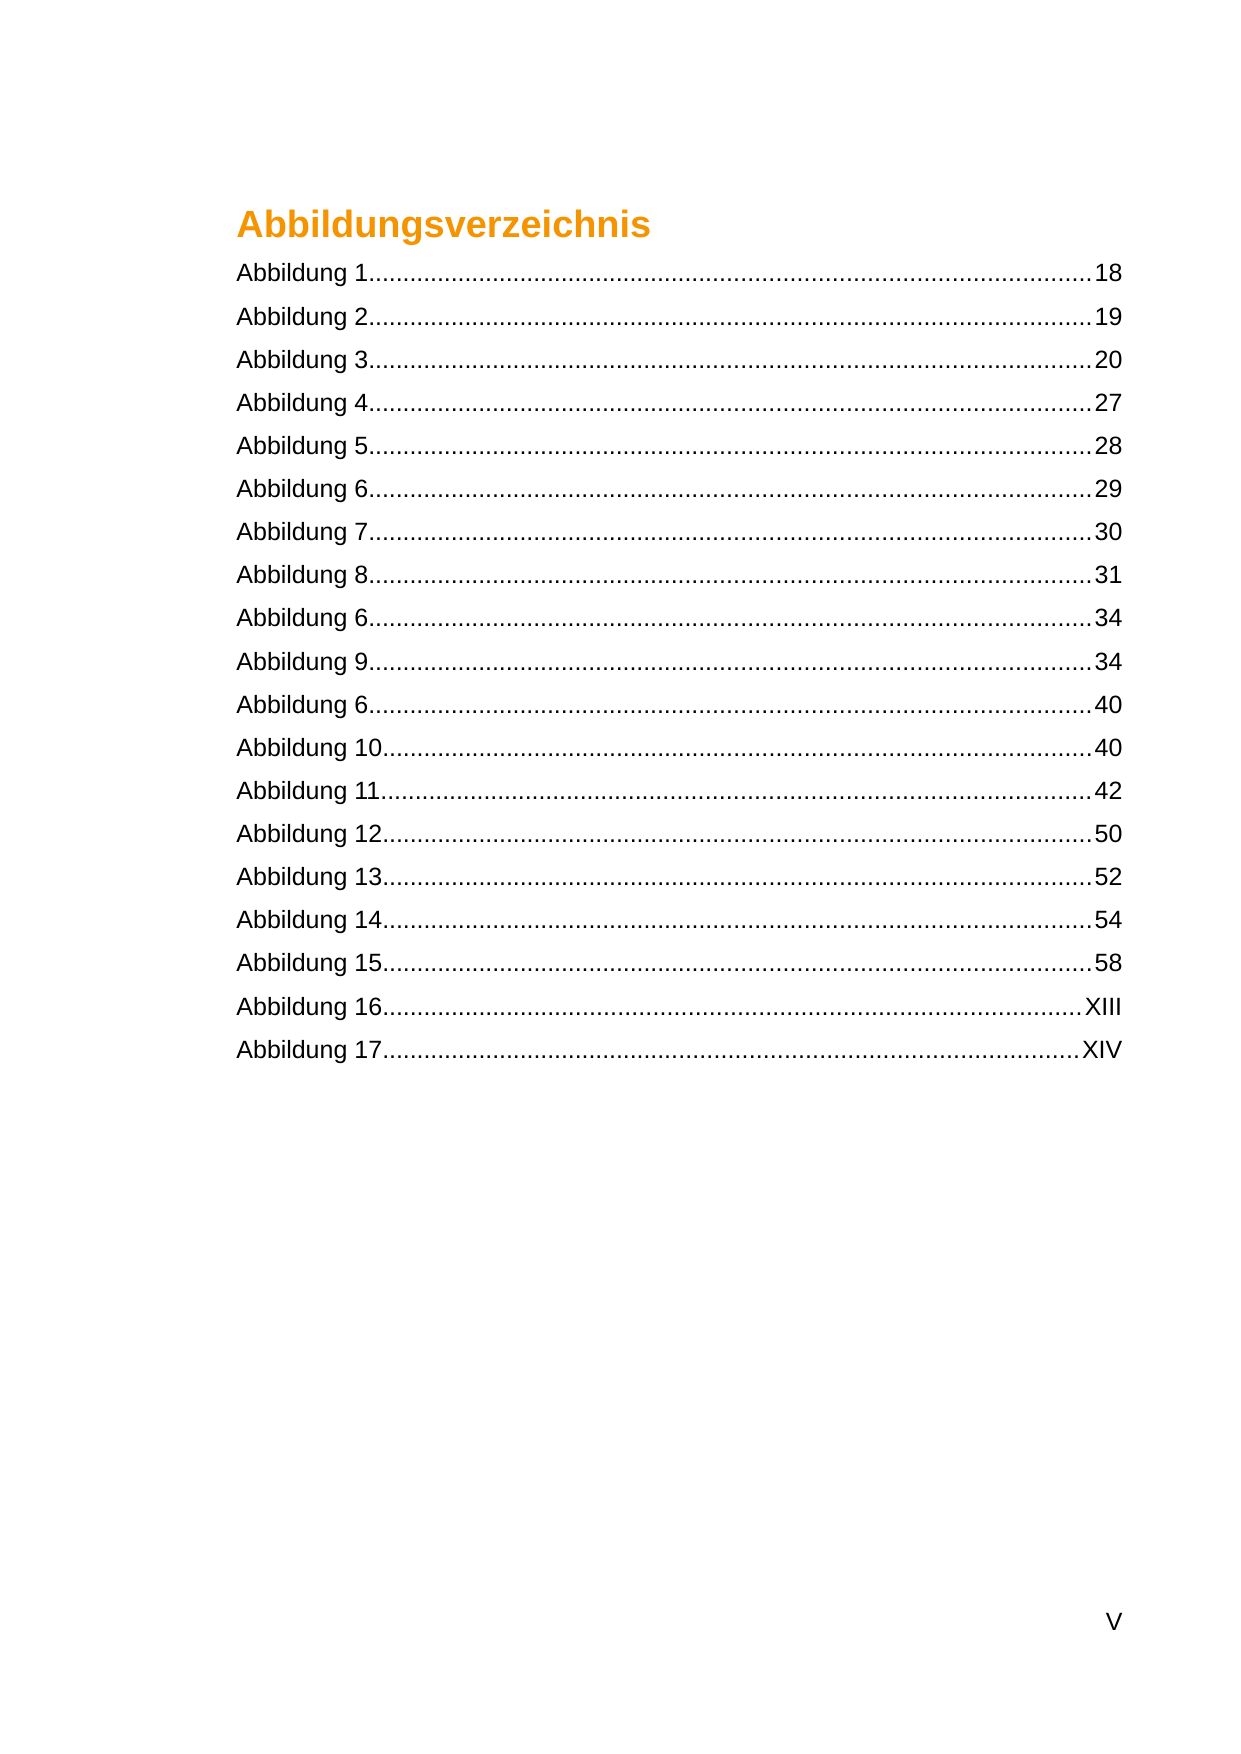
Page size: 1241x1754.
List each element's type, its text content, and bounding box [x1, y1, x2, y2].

text Abbildung 11 42 [236, 776, 1122, 804]
text Abbildung 16 XIII [236, 991, 1122, 1020]
text Abbildung 4 27 [236, 388, 1122, 416]
text Abbildung 6 40 [236, 689, 1122, 718]
text Abbildung 3 20 [236, 344, 1122, 373]
text Abbildung 6 29 [236, 474, 1122, 503]
text Abbildung 9 34 [236, 646, 1122, 675]
text Abbildung 1 18 [236, 258, 1122, 287]
text Abbildung 13 52 [236, 862, 1122, 891]
text Abbildung 10 40 [236, 733, 1122, 761]
text Abbildung 5 28 [236, 431, 1122, 459]
text Abbildung 8 31 [236, 560, 1122, 589]
text Abbildung 14 54 [236, 905, 1122, 934]
text Abbildung 15 58 [236, 948, 1122, 977]
text Abbildung 6 34 [236, 603, 1122, 632]
text Abbildung 7 30 [236, 517, 1122, 546]
text Abbildung 12 50 [236, 819, 1122, 848]
subtitle Abbildungsverzeichnis [236, 202, 1122, 246]
text Abbildung 17 XIV [236, 1034, 1122, 1063]
text Abbildung 2 19 [236, 301, 1122, 330]
